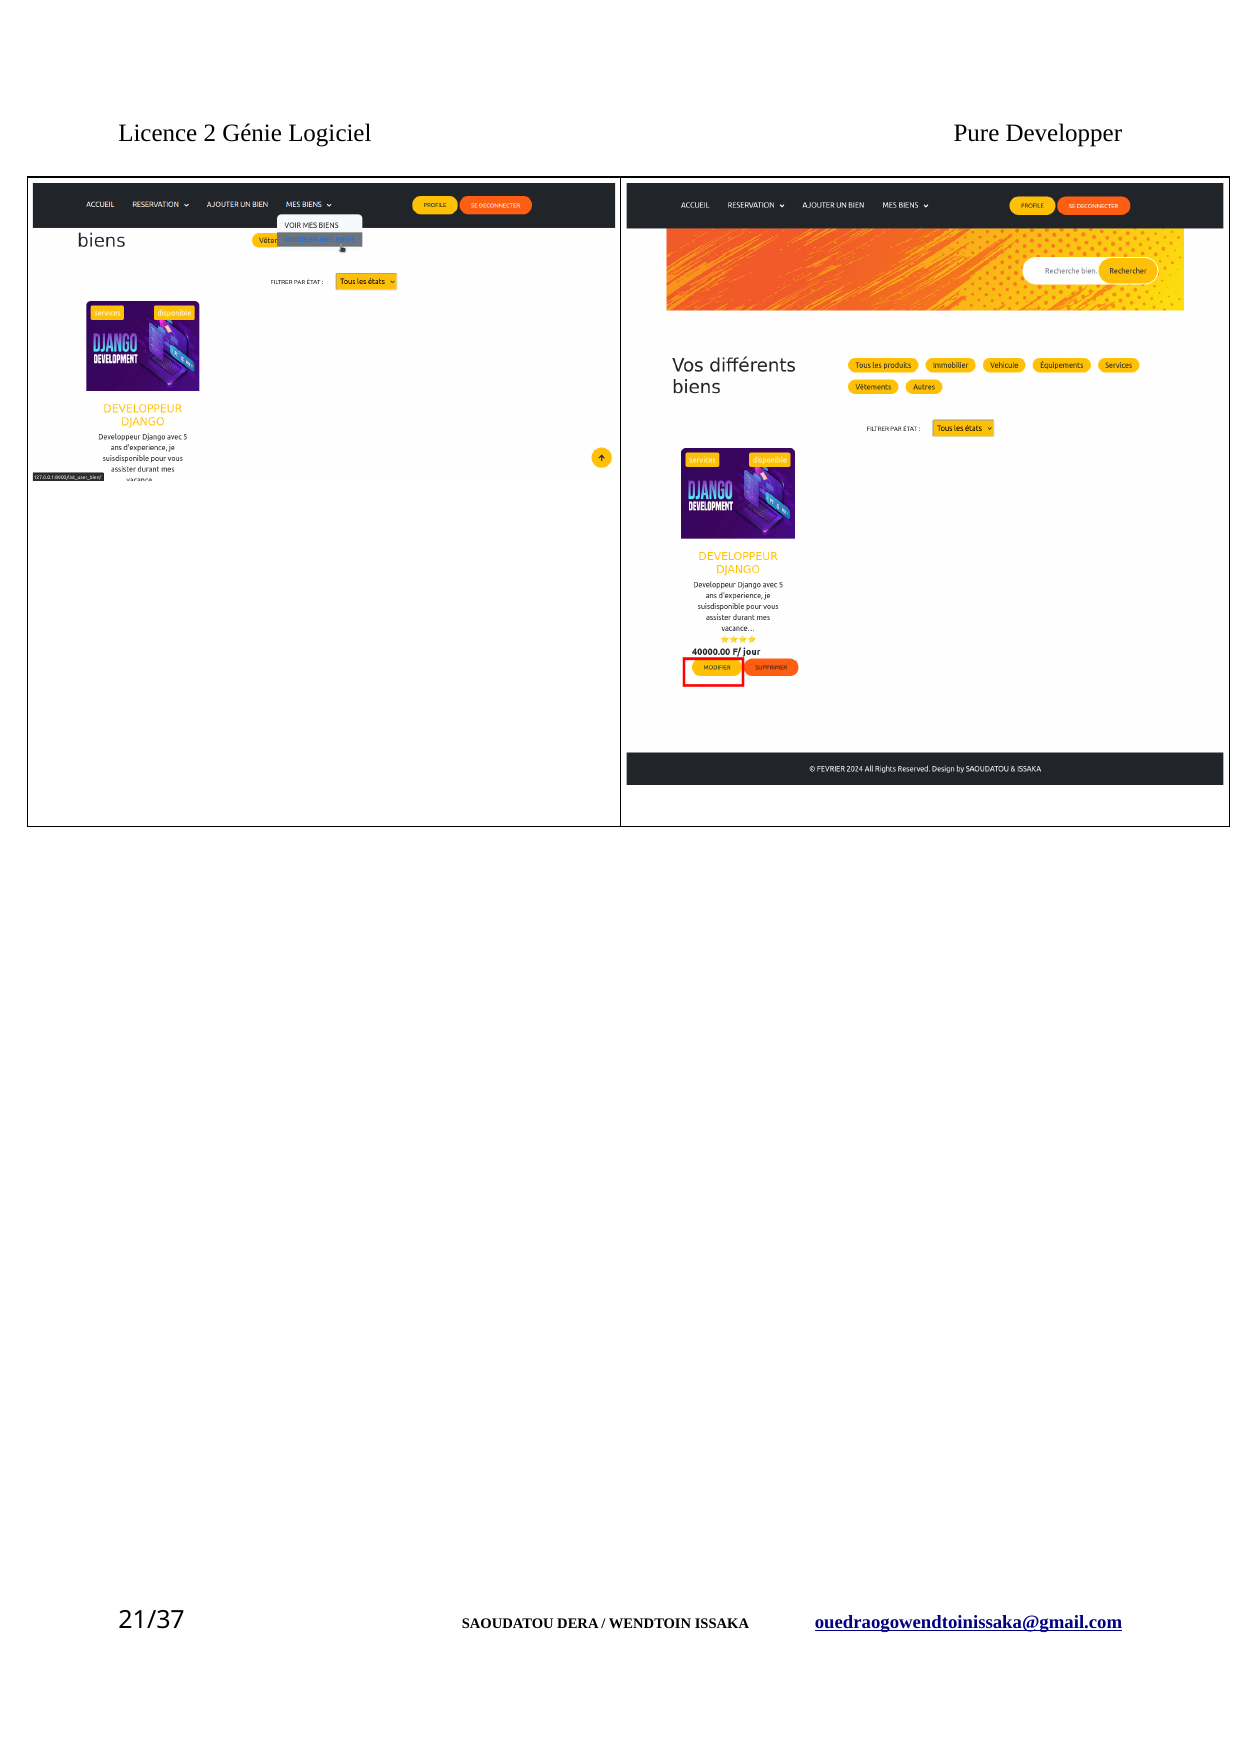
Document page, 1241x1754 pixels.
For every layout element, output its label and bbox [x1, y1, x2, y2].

table_cell [28, 178, 620, 826]
picture [626, 183, 1224, 792]
table_cell [621, 178, 1229, 826]
picture [32, 183, 615, 481]
